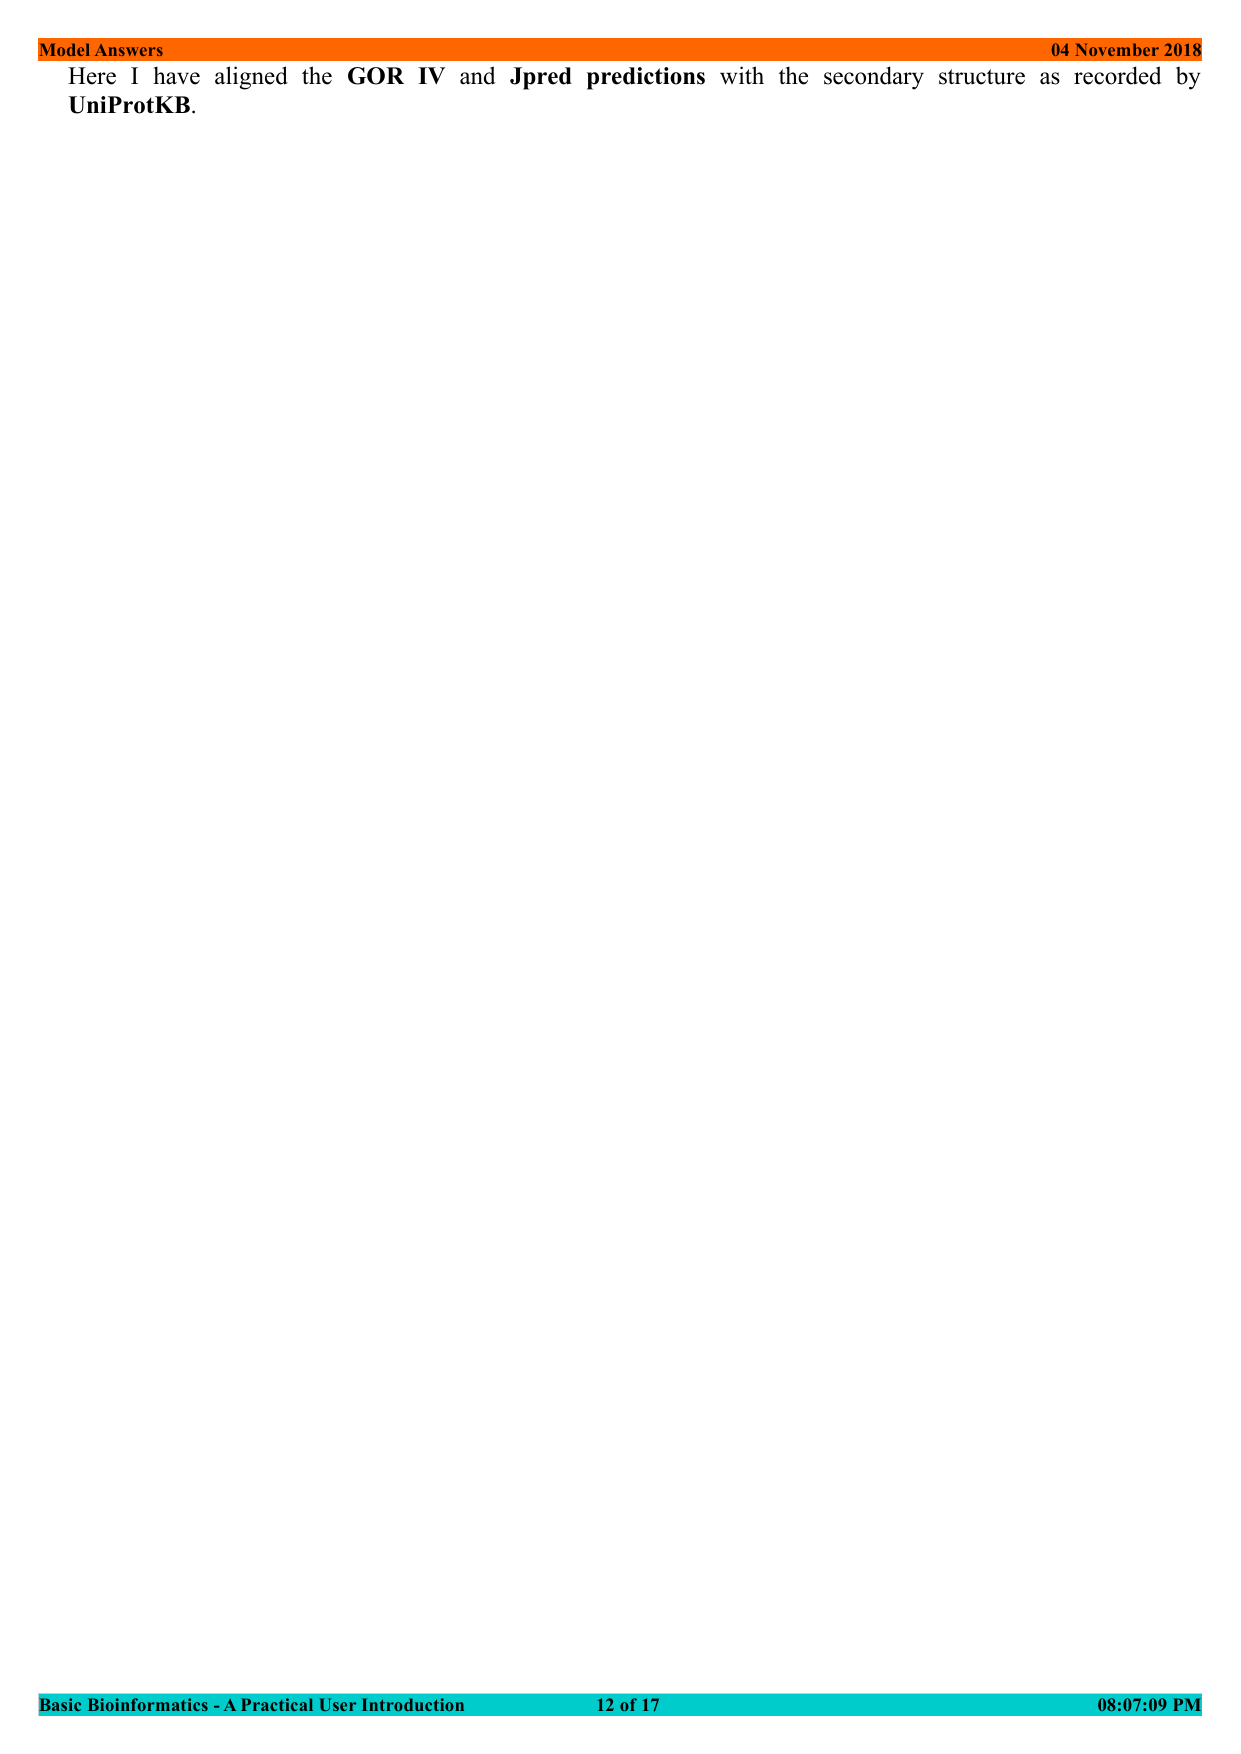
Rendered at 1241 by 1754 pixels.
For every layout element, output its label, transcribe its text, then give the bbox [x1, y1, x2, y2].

text Here I have aligned the GOR IV and Jpred predictions with the secondary structure as recorded by UniProtKB. [68, 61, 1202, 119]
